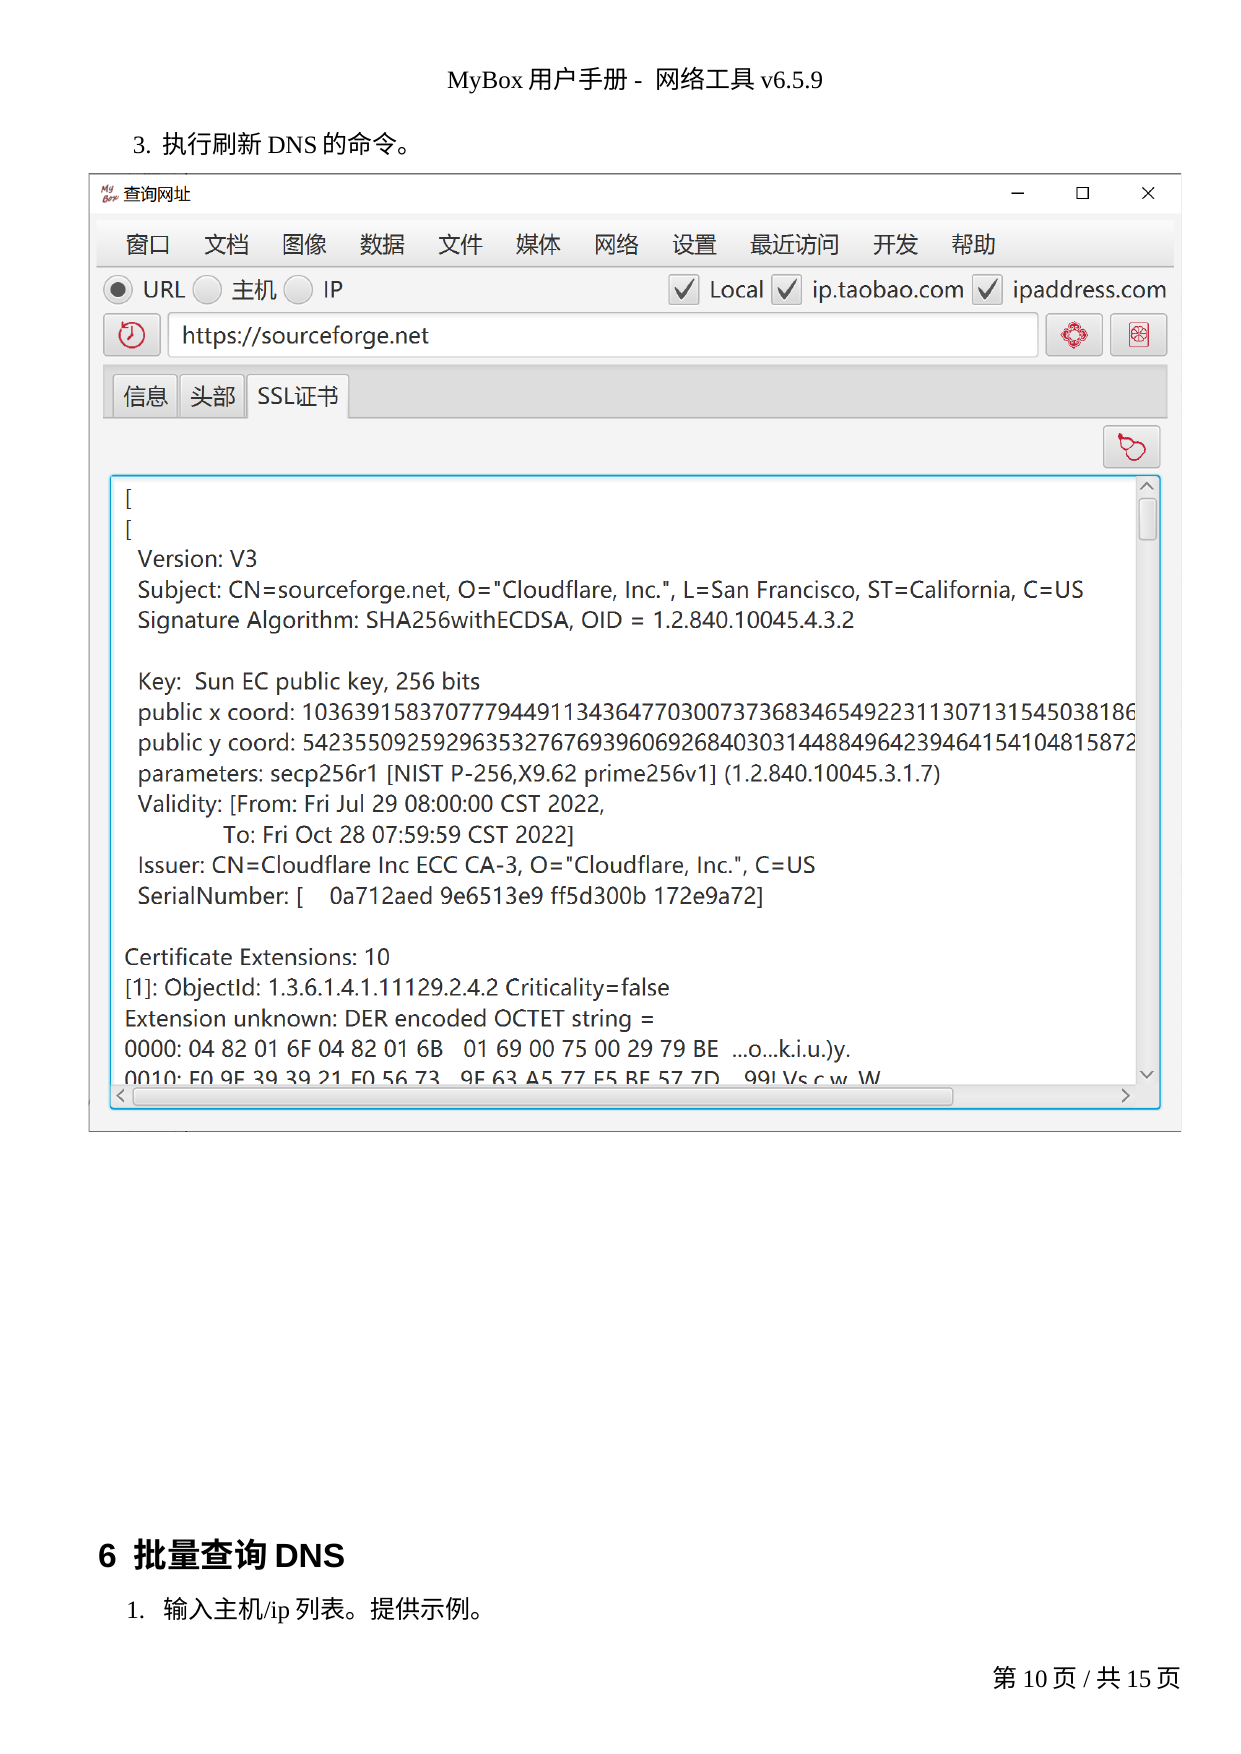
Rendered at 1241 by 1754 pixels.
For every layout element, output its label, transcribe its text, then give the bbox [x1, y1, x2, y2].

list 输入主机/ip列表。提供示例。 [126, 1589, 1181, 1625]
list 执行刷新DNS的命令。 [133, 125, 1181, 161]
picture [88, 173, 1182, 1132]
subtitle 批量查询DNS [88, 1528, 1181, 1577]
